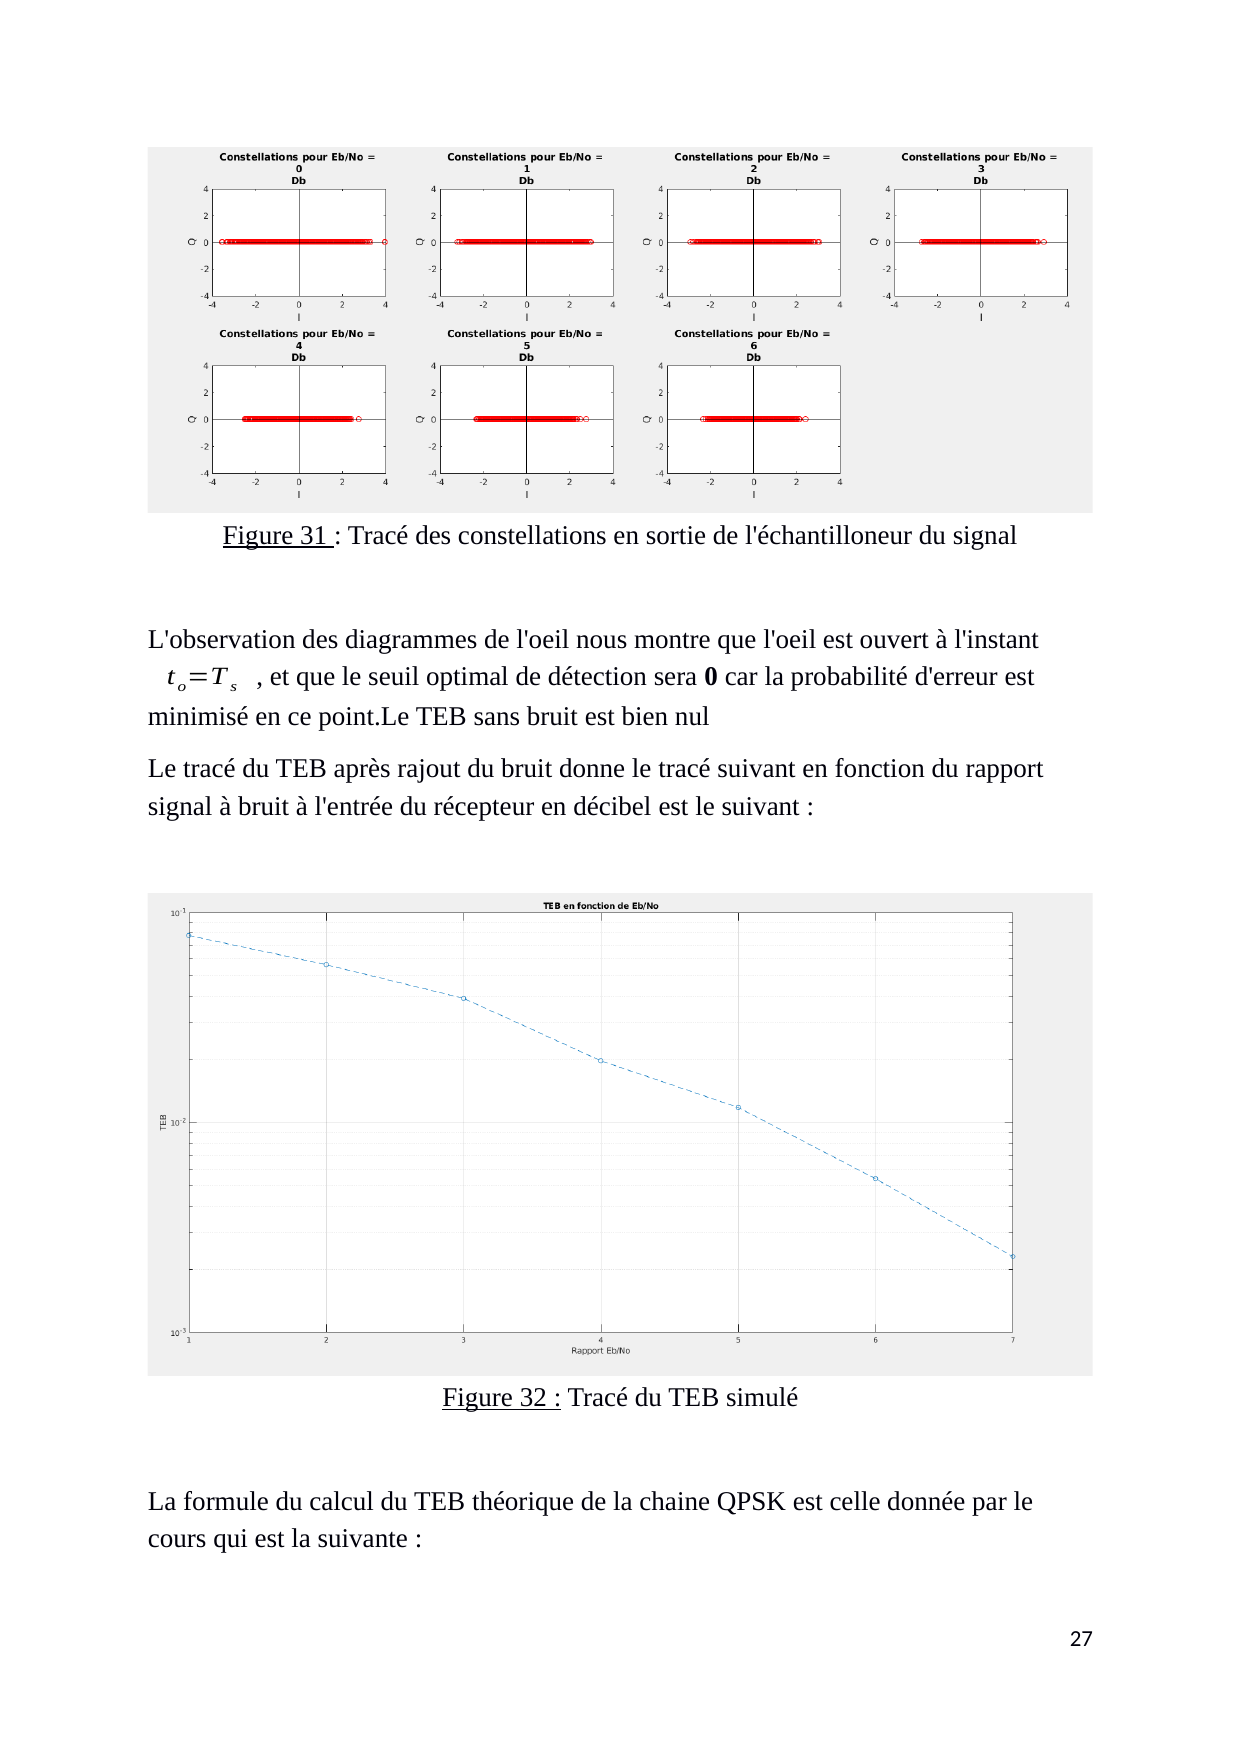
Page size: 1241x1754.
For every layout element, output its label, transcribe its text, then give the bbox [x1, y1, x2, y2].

text Figure 31 : Tracé des constellations en sortie de l'échantilloneur du signal [148, 513, 1093, 550]
text La formule du calcul du TEB théorique de la chaine QPSK est celle donnée par le cours qui est la suivante : [148, 1485, 1093, 1554]
text Figure 32 : Tracé du TEB simulé [148, 1376, 1093, 1413]
text Le tracé du TEB après rajout du bruit donne le tracé suivant en fonction du rapport signal à bruit à l'entrée du récepteur en décibel est le suivant : [148, 752, 1093, 821]
picture [147, 147, 1093, 513]
picture [147, 893, 1093, 1376]
text L'observation des diagrammes de l'oeil nous montre que l'oeil est ouvert à l'instant , et que le seuil optimal de détection sera 0 car la probabilité d'erreur est minimisé en ce point.Le TEB sans bruit est bien nul [148, 623, 1093, 732]
